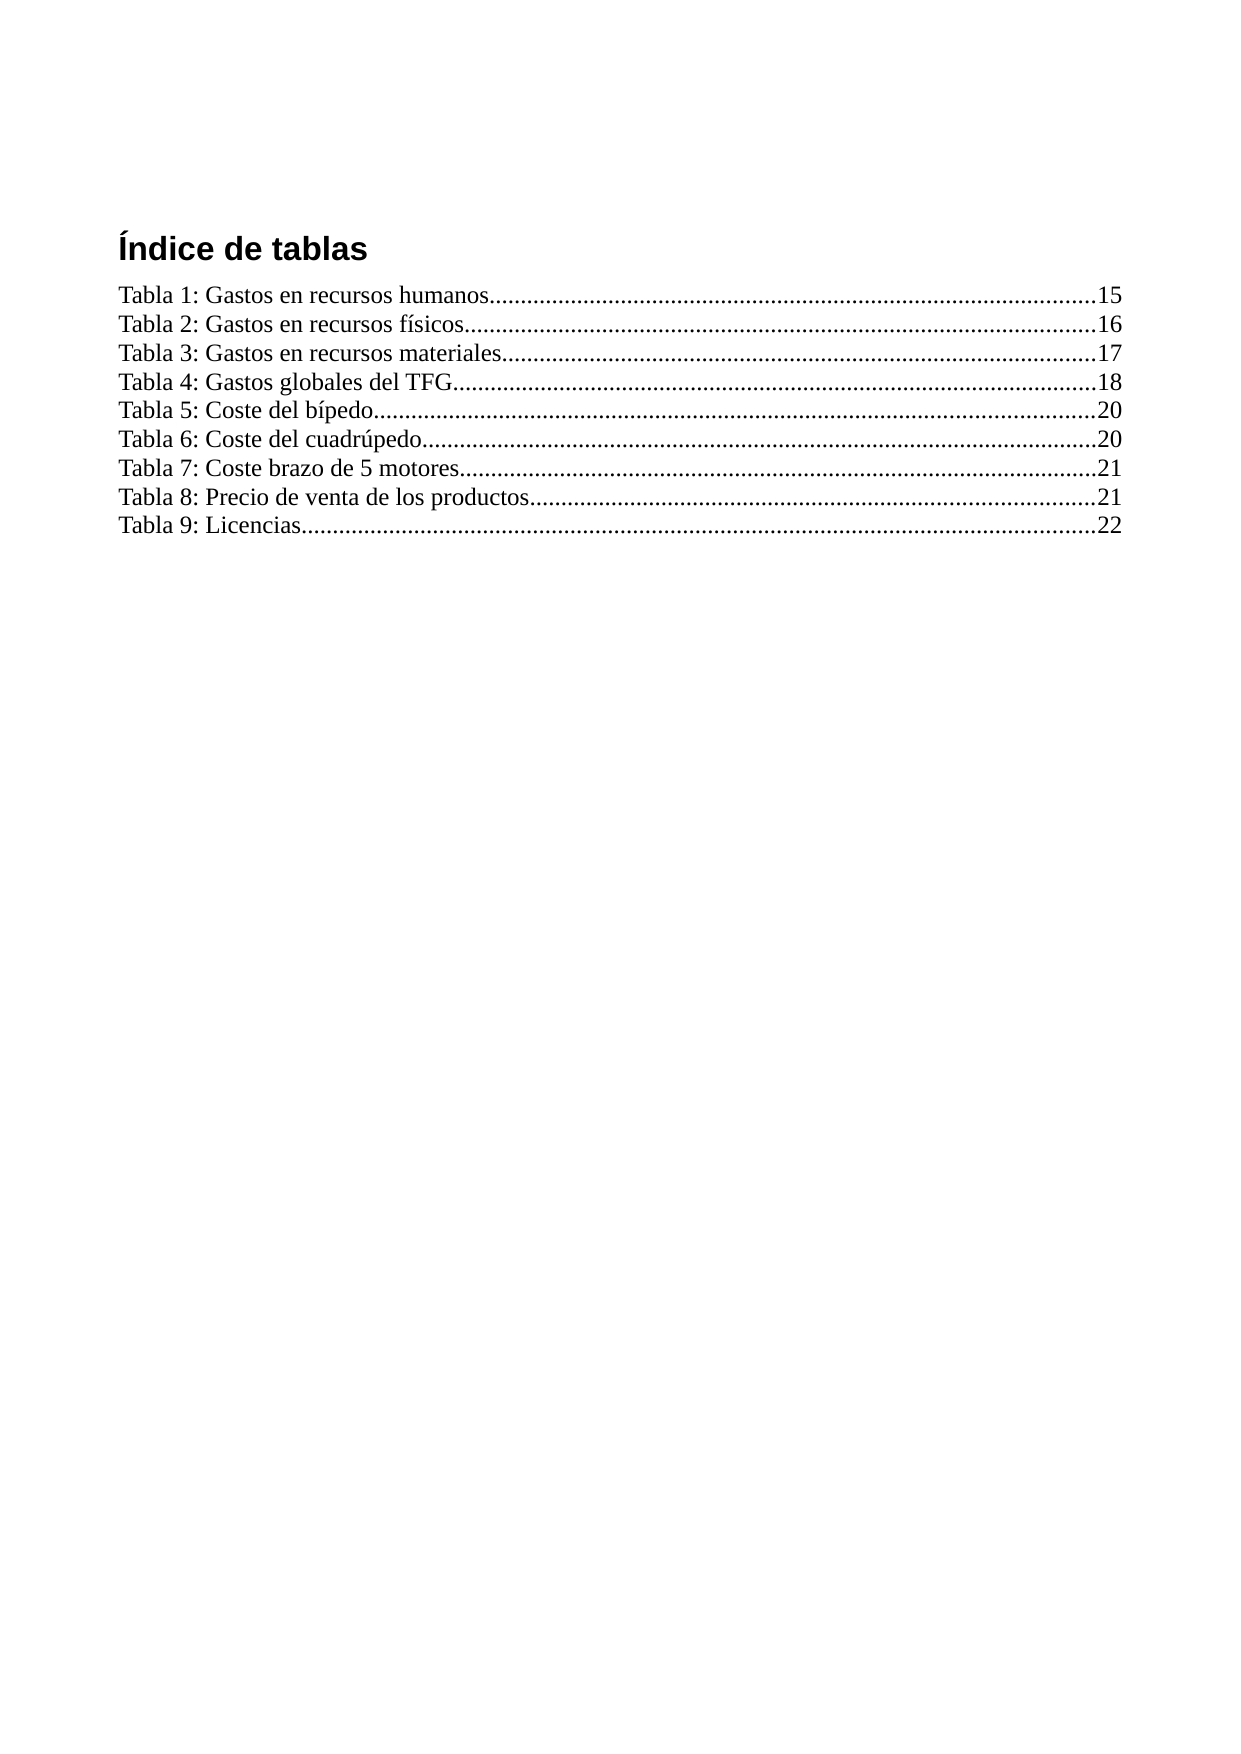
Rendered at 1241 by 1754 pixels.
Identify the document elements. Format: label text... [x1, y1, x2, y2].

text Tabla 6: Coste del cuadrúpedo 20 [118, 424, 1122, 453]
subtitle Índice de tablas [118, 229, 1122, 268]
text Tabla 3: Gastos en recursos materiales 17 [118, 338, 1122, 367]
text Tabla 7: Coste brazo de 5 motores 21 [118, 453, 1122, 482]
text Tabla 2: Gastos en recursos físicos 16 [118, 309, 1122, 338]
text Tabla 5: Coste del bípedo 20 [118, 395, 1122, 424]
text Tabla 9: Licencias 22 [118, 510, 1122, 539]
text Tabla 4: Gastos globales del TFG 18 [118, 367, 1122, 395]
text Tabla 1: Gastos en recursos humanos 15 [118, 280, 1122, 309]
text Tabla 8: Precio de venta de los productos 21 [118, 482, 1122, 510]
